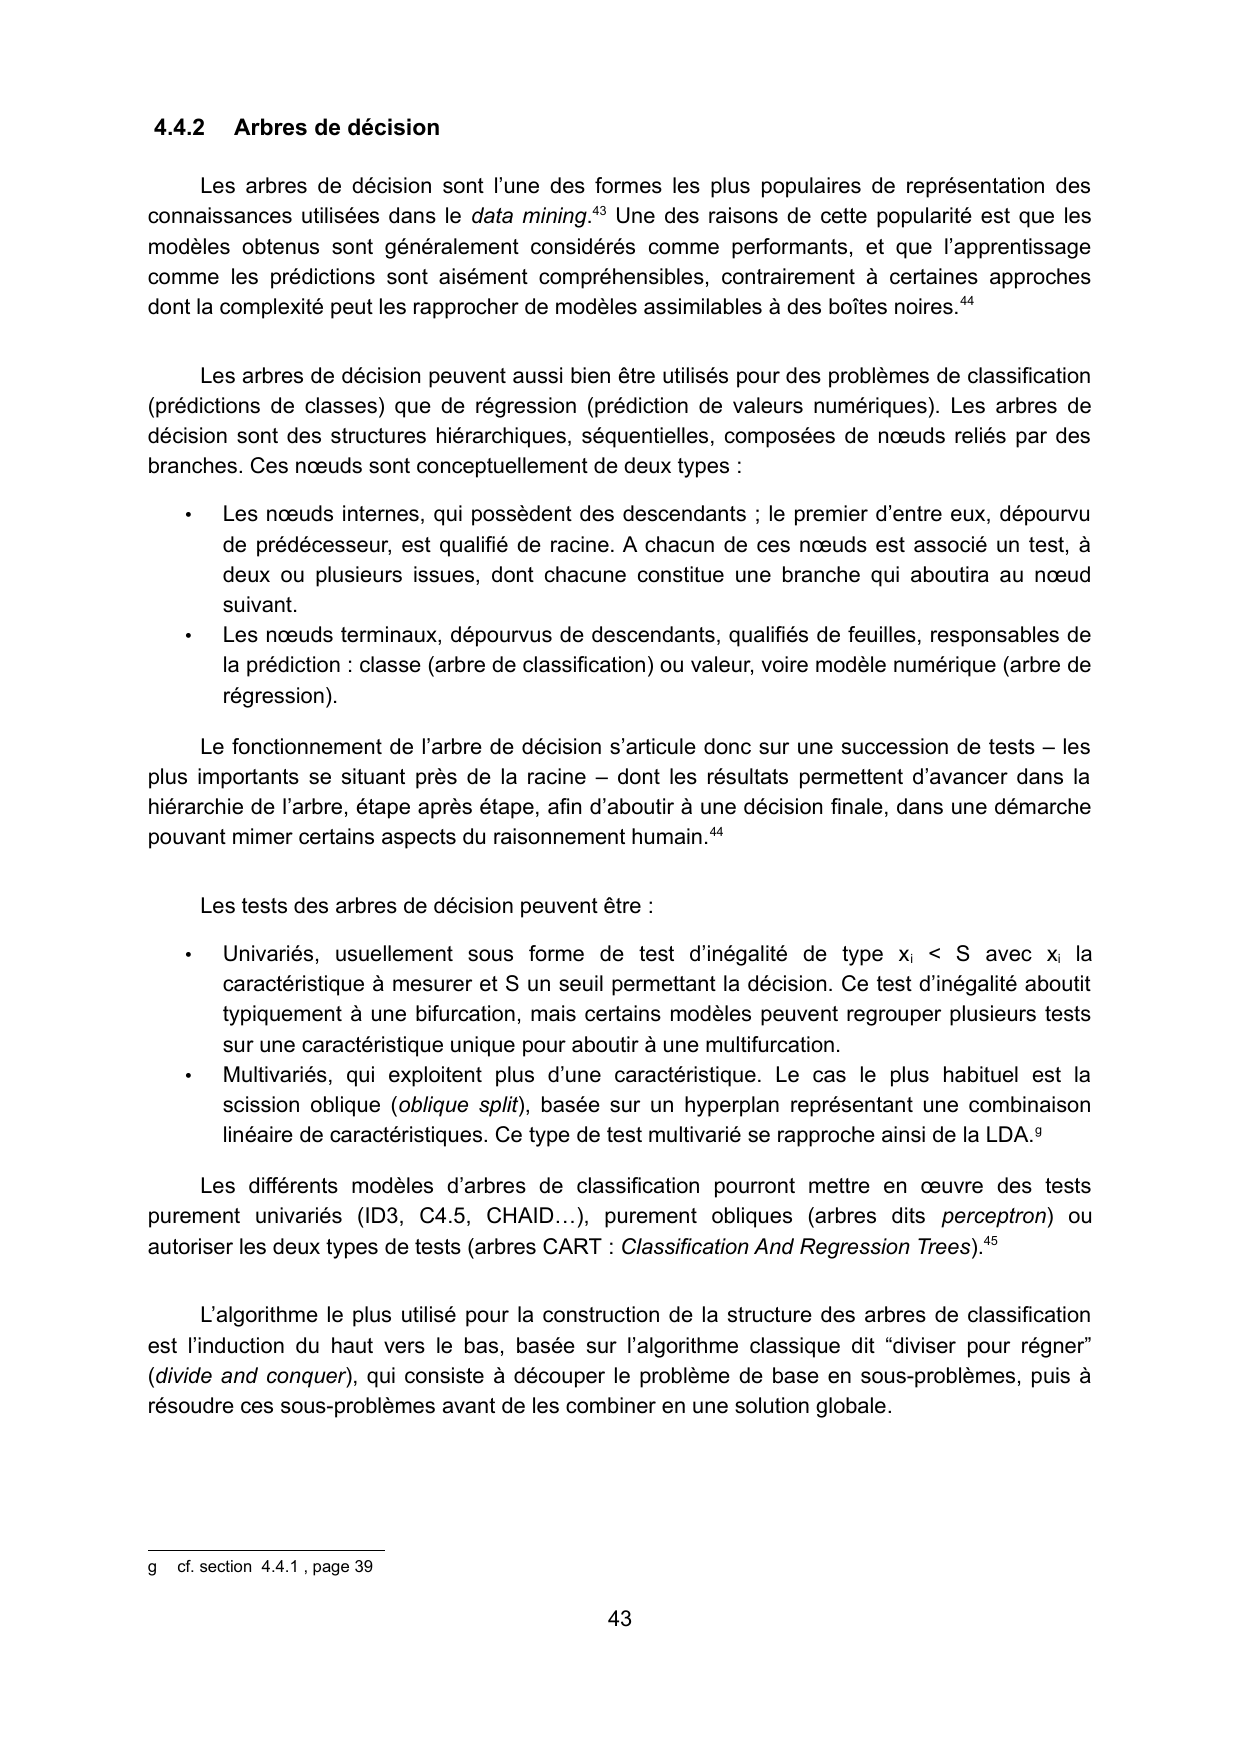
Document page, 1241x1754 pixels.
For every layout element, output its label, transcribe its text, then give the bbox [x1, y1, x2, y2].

text Les arbres de décision sont l’une des formes les plus populaires de représentation des connaissances utilisées dans le data mining.43 Une des raisons de cette popularité est que les modèles obtenus sont généralement considérés comme performants, et que l’apprentissage comme les prédictions sont aisément compréhensibles, contrairement à certaines approches dont la complexité peut les rapprocher de modèles assimilables à des boîtes noires.44 [148, 173, 1093, 319]
text Les tests des arbres de décision peuvent être : [148, 893, 1093, 918]
list Multivariés, qui exploitent plus d’une caractéristique. Le cas le plus habituel est la scission oblique (oblique split), basée sur un hyperplan représentant une combinaison linéaire de caractéristiques. Ce type de test multivarié se rapproche ainsi de la LDA. [185, 1062, 1093, 1147]
text Les arbres de décision peuvent aussi bien être utilisés pour des problèmes de classification (prédictions de classes) que de régression (prédiction de valeurs numériques). Les arbres de décision sont des structures hiérarchiques, séquentielles, composées de nœuds reliés par des branches. Ces nœuds sont conceptuellement de deux types : [148, 363, 1093, 478]
list Univariés, usuellement sous forme de test d’inégalité de type xi < S avec xi la caractéristique à mesurer et S un seuil permettant la décision. Ce test d’inégalité aboutit typiquement à une bifurcation, mais certains modèles peuvent regrouper plusieurs tests sur une caractéristique unique pour aboutir à une multifurcation. [185, 941, 1093, 1057]
list Les nœuds internes, qui possèdent des descendants ; le premier d’entre eux, dépourvu de prédécesseur, est qualifié de racine. A chacun de ces nœuds est associé un test, à deux ou plusieurs issues, dont chacune constitue une branche qui aboutira au nœud suivant. [185, 501, 1093, 617]
text Les différents modèles d’arbres de classification pourront mettre en œuvre des tests purement univariés (ID3, C4.5, CHAID…), purement obliques (arbres dits perceptron) ou autoriser les deux types de tests (arbres CART : Classification And Regression Trees).45 [148, 1173, 1093, 1259]
text L’algorithme le plus utilisé pour la construction de la structure des arbres de classification est l’induction du haut vers le bas, basée sur l’algorithme classique dit “diviser pour régner” (divide and conquer), qui consiste à découper le problème de base en sous-problèmes, puis à résoudre ces sous-problèmes avant de les combiner en une solution globale. [148, 1302, 1093, 1418]
text Le fonctionnement de l’arbre de décision s’articule donc sur une succession de tests – les plus importants se situant près de la racine – dont les résultats permettent d’avancer dans la hiérarchie de l’arbre, étape après étape, afin d’aboutir à une décision finale, dans une démarche pouvant mimer certains aspects du raisonnement humain.44 [148, 733, 1093, 849]
subtitle Arbres de décision [148, 113, 1093, 140]
list cf. section 4.4.1 , page 39 [148, 1556, 1093, 1576]
list Les nœuds terminaux, dépourvus de descendants, qualifiés de feuilles, responsables de la prédiction : classe (arbre de classification) ou valeur, voire modèle numérique (arbre de régression). [185, 622, 1093, 708]
